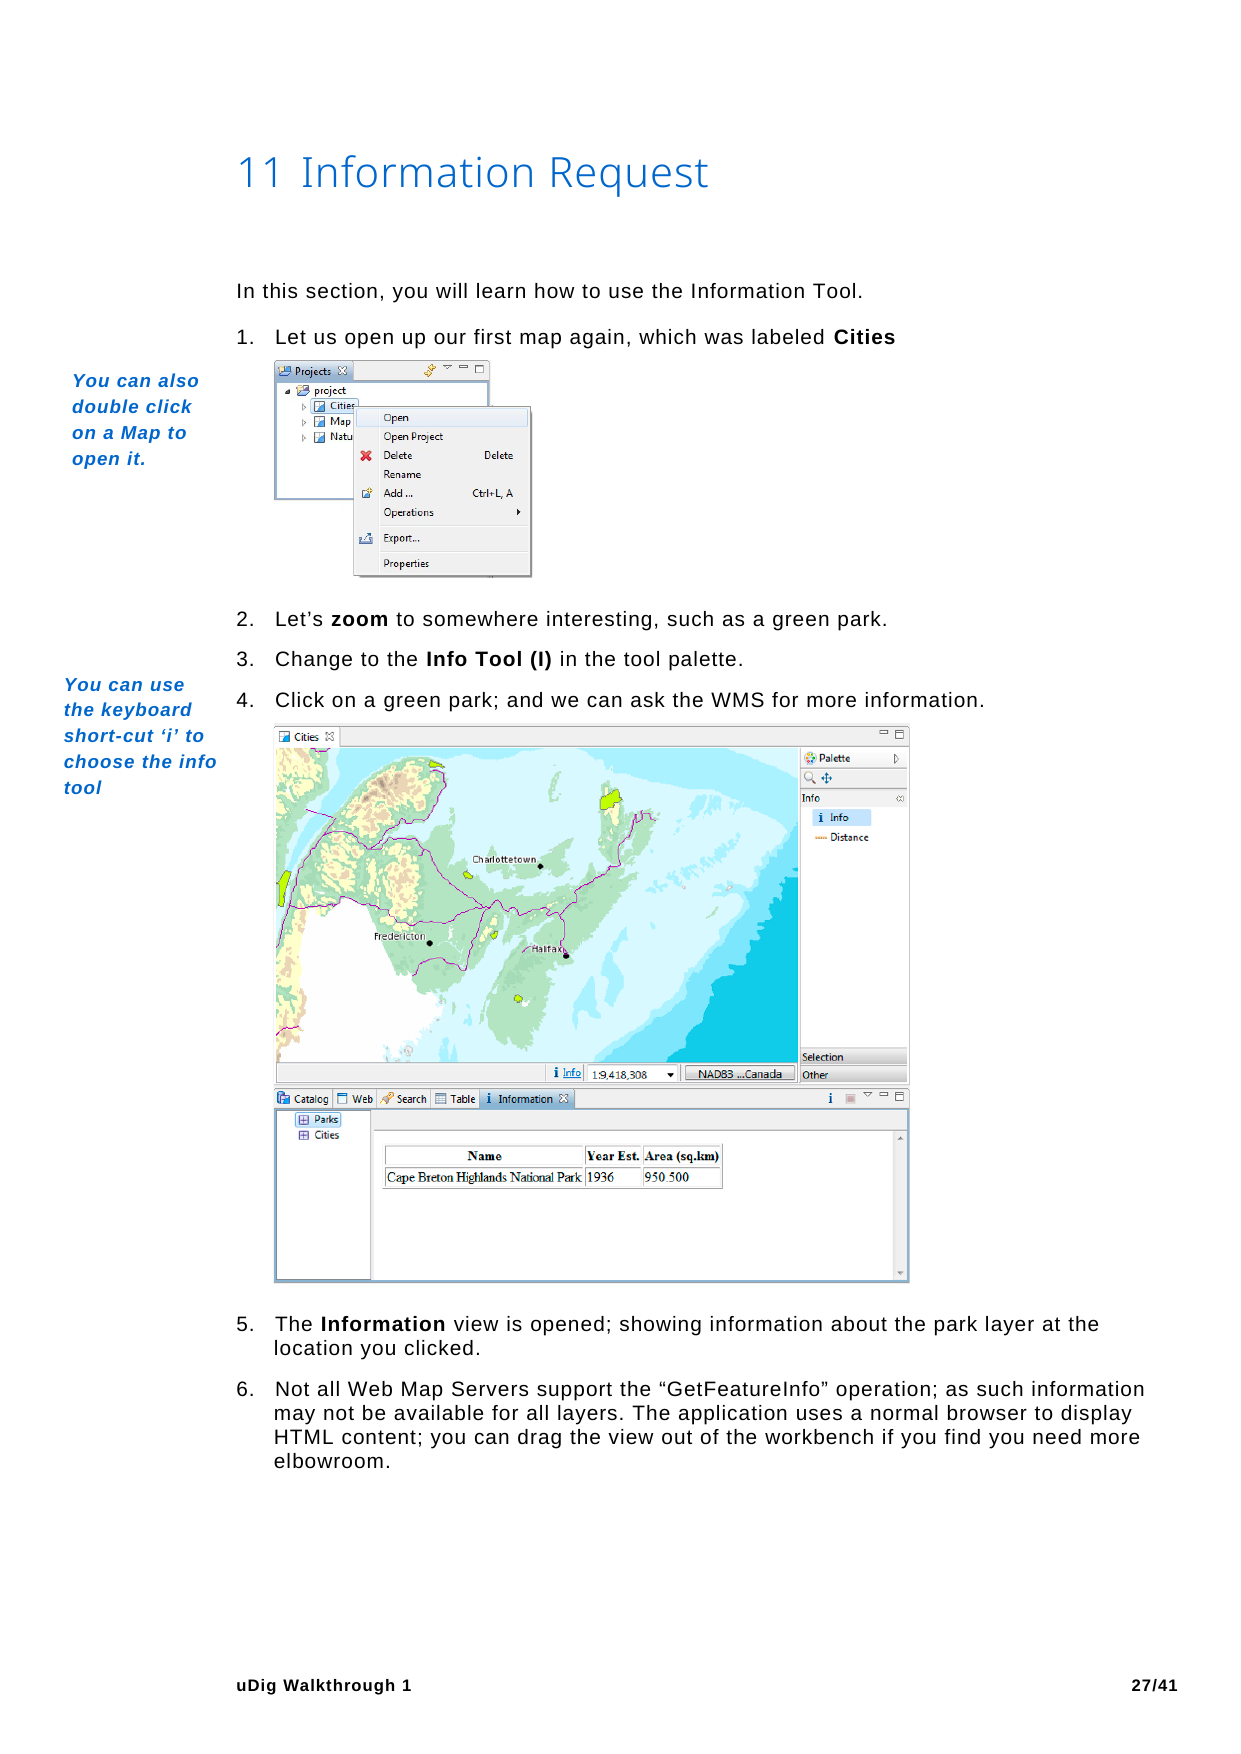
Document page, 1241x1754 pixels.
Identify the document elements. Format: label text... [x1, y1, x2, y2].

list Click on a green park; and we can ask the WMS for more information. [236, 688, 1181, 1296]
picture [273, 360, 533, 578]
list Let’s zoom to somewhere interesting, such as a green park. [236, 606, 1181, 630]
list The Information view is opened; showing information about the park layer at the location you clicked. [236, 1312, 1181, 1360]
list Not all Web Map Servers support the “GetFeatureInfo” operation; as such information may not be available for all layers. The application uses a normal browser to display HTML content; you can drag the view out of the workbench if you find you need more elbowroom. [236, 1377, 1181, 1473]
list Change to the Info Tool (I) in the tool palette. [236, 647, 1181, 671]
picture [273, 723, 910, 1284]
list You can also double click on a Map to open it. [72, 370, 218, 469]
list You can use the keyboard short-cut ‘i’ to choose the info tool [63, 673, 219, 798]
list Let us open up our first map again, which was labeled Cities [236, 325, 1181, 590]
text In this section, you will learn how to use the Information Tool. [236, 279, 1181, 303]
subtitle Information Request [236, 143, 1181, 200]
